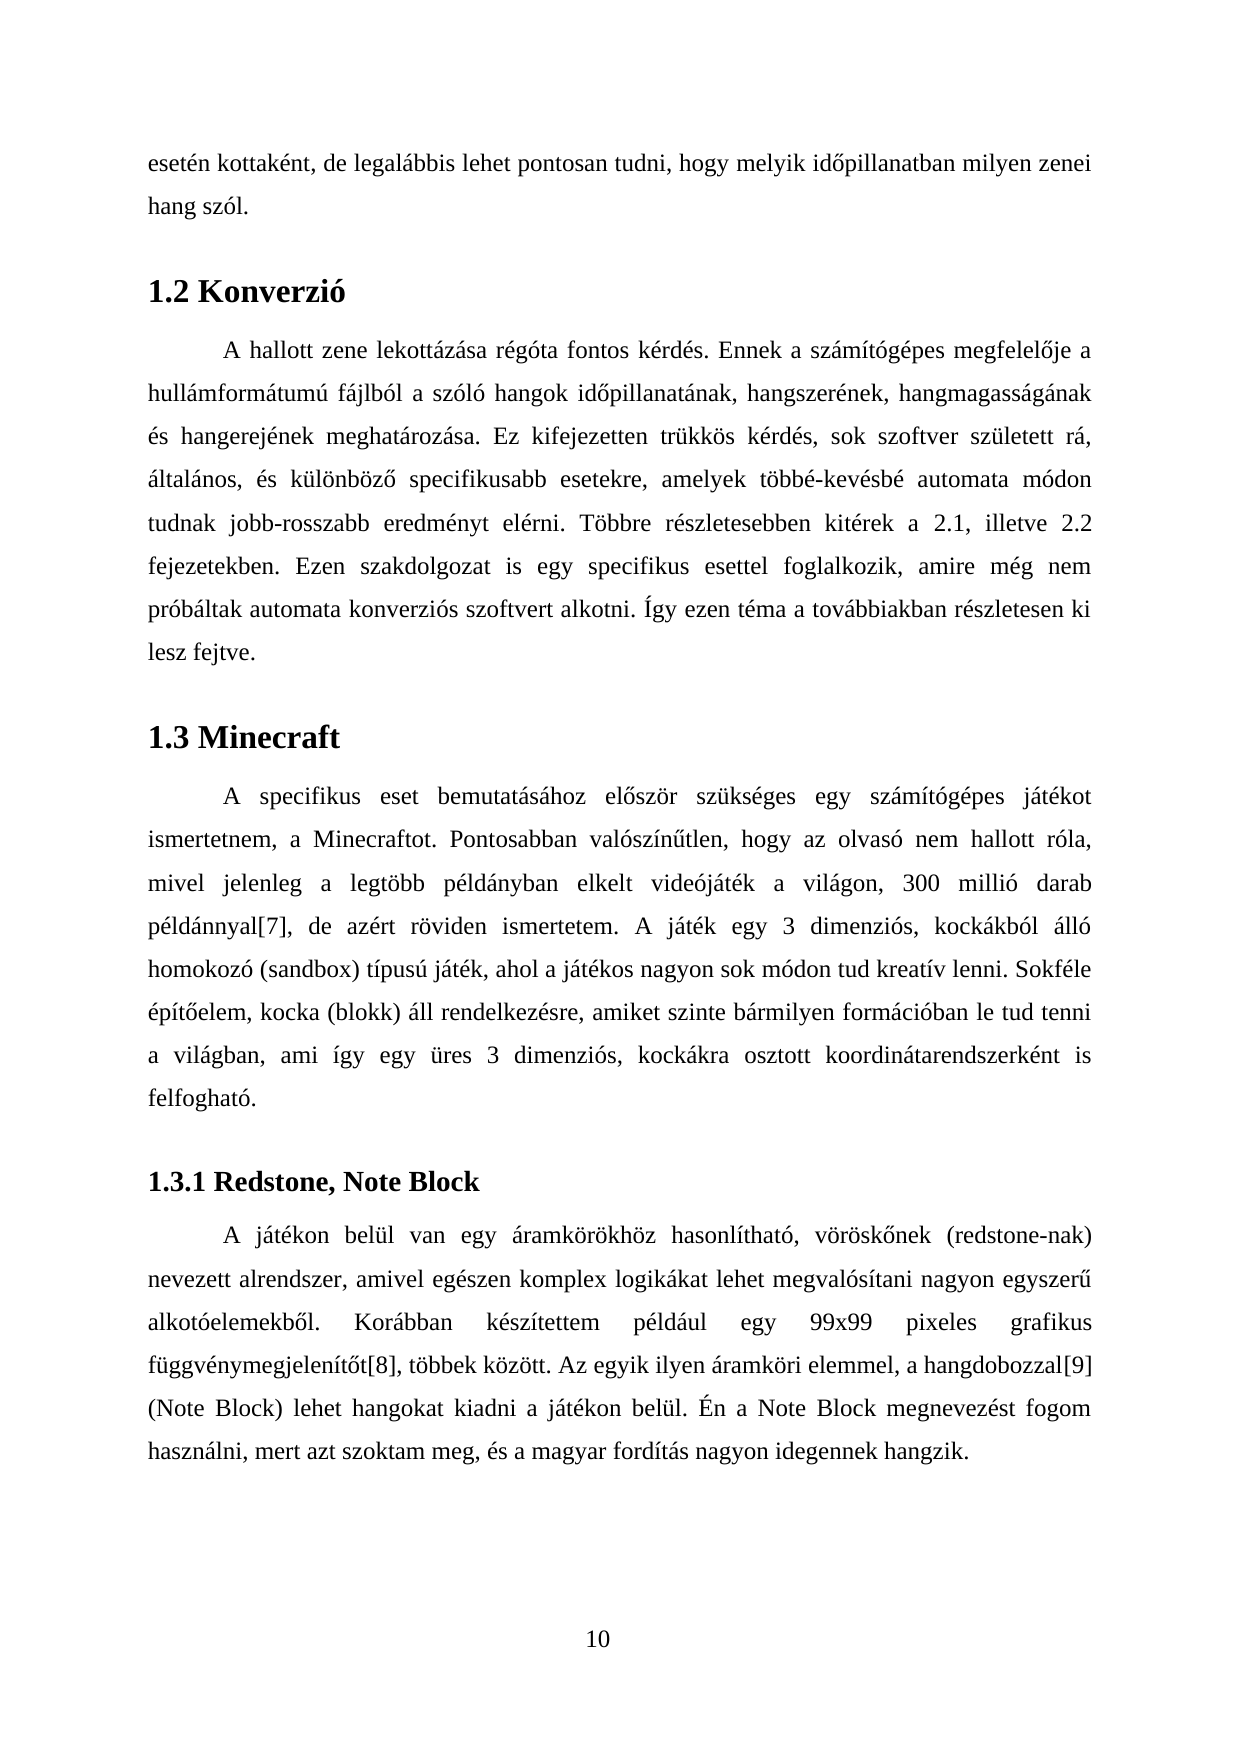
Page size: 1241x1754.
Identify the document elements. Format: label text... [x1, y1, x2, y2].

text A specifikus eset bemutatásához először szükséges egy számítógépes játékot ismertetnem, a Minecraftot. Pontosabban valószínűtlen, hogy az olvasó nem hallott róla, mivel jelenleg a legtöbb példányban elkelt videójáték a világon, 300 millió darab példánnyal[7], de azért röviden ismertetem. A játék egy 3 dimenziós, kockákból álló homokozó (sandbox) típusú játék, ahol a játékos nagyon sok módon tud kreatív lenni. Sokféle építőelem, kocka (blokk) áll rendelkezésre, amiket szinte bármilyen formációban le tud tenni a világban, ami így egy üres 3 dimenziós, kockákra osztott koordinátarendszerként is felfogható. [148, 781, 1092, 1112]
text A játékon belül van egy áramkörökhöz hasonlítható, vöröskőnek (redstone-nak) nevezett alrendszer, amivel egészen komplex logikákat lehet megvalósítani nagyon egyszerű alkotóelemekből. Korábban készítettem például egy 99x99 pixeles grafikus függvénymegjelenítőt[8], többek között. Az egyik ilyen áramköri elemmel, a hangdobozzal[9] (Note Block) lehet hangokat kiadni a játékon belül. Én a Note Block megnevezést fogom használni, mert azt szoktam meg, és a magyar fordítás nagyon idegennek hangzik. [148, 1221, 1092, 1465]
subtitle Redstone, Note Block [148, 1164, 1092, 1197]
text A hallott zene lekottázása régóta fontos kérdés. Ennek a számítógépes megfelelője a hullámformátumú fájlból a szóló hangok időpillanatának, hangszerének, hangmagasságának és hangerejének meghatározása. Ez kifejezetten trükkös kérdés, sok szoftver született rá, általános, és különböző specifikusabb esetekre, amelyek többé-kevésbé automata módon tudnak jobb-rosszabb eredményt elérni. Többre részletesebben kitérek a 2.1, illetve 2.2 fejezetekben. Ezen szakdolgozat is egy specifikus esettel foglalkozik, amire még nem próbáltak automata konverziós szoftvert alkotni. Így ezen téma a továbbiakban részletesen ki lesz fejtve. [148, 335, 1092, 666]
text esetén kottaként, de legalábbis lehet pontosan tudni, hogy melyik időpillanatban milyen zenei hang szól. [148, 148, 1092, 219]
subtitle Konverzió [148, 271, 1092, 310]
subtitle Minecraft [148, 718, 1092, 756]
